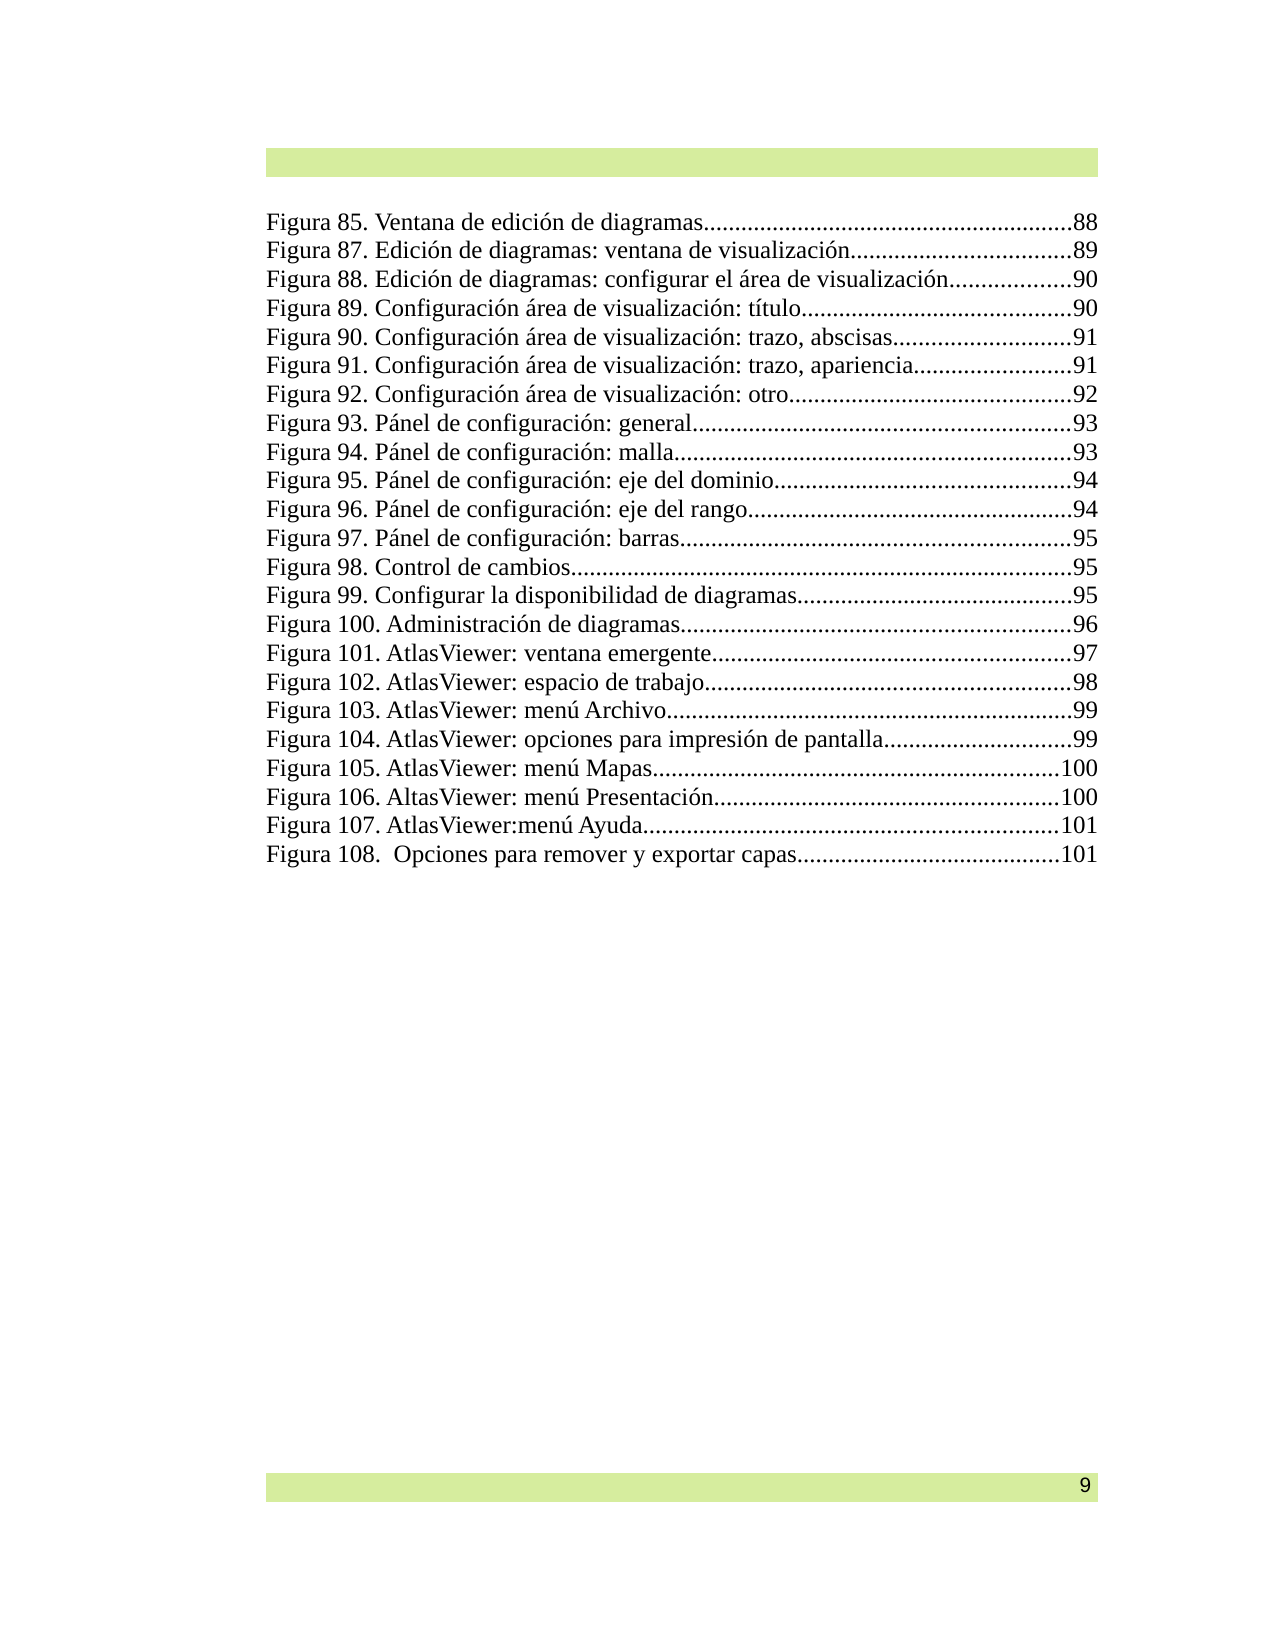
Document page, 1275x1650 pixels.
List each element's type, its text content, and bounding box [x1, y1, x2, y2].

text Figura 92. Configuración área de visualización: otro 92 [266, 379, 1098, 408]
text Figura 96. Pánel de configuración: eje del rango 94 [266, 494, 1098, 523]
text Figura 108. Opciones para remover y exportar capas 101 [266, 839, 1098, 868]
text Figura 90. Configuración área de visualización: trazo, abscisas 91 [266, 322, 1098, 350]
text Figura 87. Edición de diagramas: ventana de visualización 89 [266, 235, 1098, 264]
text Figura 85. Ventana de edición de diagramas 88 [266, 207, 1098, 235]
text Figura 88. Edición de diagramas: configurar el área de visualización 90 [266, 264, 1098, 293]
text Figura 95. Pánel de configuración: eje del dominio 94 [266, 465, 1098, 494]
text Figura 102. AtlasViewer: espacio de trabajo 98 [266, 667, 1098, 695]
text Figura 105. AtlasViewer: menú Mapas 100 [266, 753, 1098, 782]
text Figura 107. AtlasViewer:menú Ayuda 101 [266, 810, 1098, 839]
text Figura 91. Configuración área de visualización: trazo, apariencia 91 [266, 350, 1098, 379]
text Figura 93. Pánel de configuración: general 93 [266, 408, 1098, 437]
text Figura 101. AtlasViewer: ventana emergente 97 [266, 638, 1098, 667]
text Figura 104. AtlasViewer: opciones para impresión de pantalla 99 [266, 724, 1098, 753]
text Figura 103. AtlasViewer: menú Archivo 99 [266, 695, 1098, 724]
text Figura 94. Pánel de configuración: malla 93 [266, 437, 1098, 465]
text Figura 98. Control de cambios 95 [266, 552, 1098, 580]
text Figura 100. Administración de diagramas 96 [266, 609, 1098, 638]
text Figura 89. Configuración área de visualización: título 90 [266, 293, 1098, 322]
text Figura 106. AltasViewer: menú Presentación 100 [266, 782, 1098, 810]
text Figura 97. Pánel de configuración: barras 95 [266, 523, 1098, 552]
text Figura 99. Configurar la disponibilidad de diagramas 95 [266, 580, 1098, 609]
